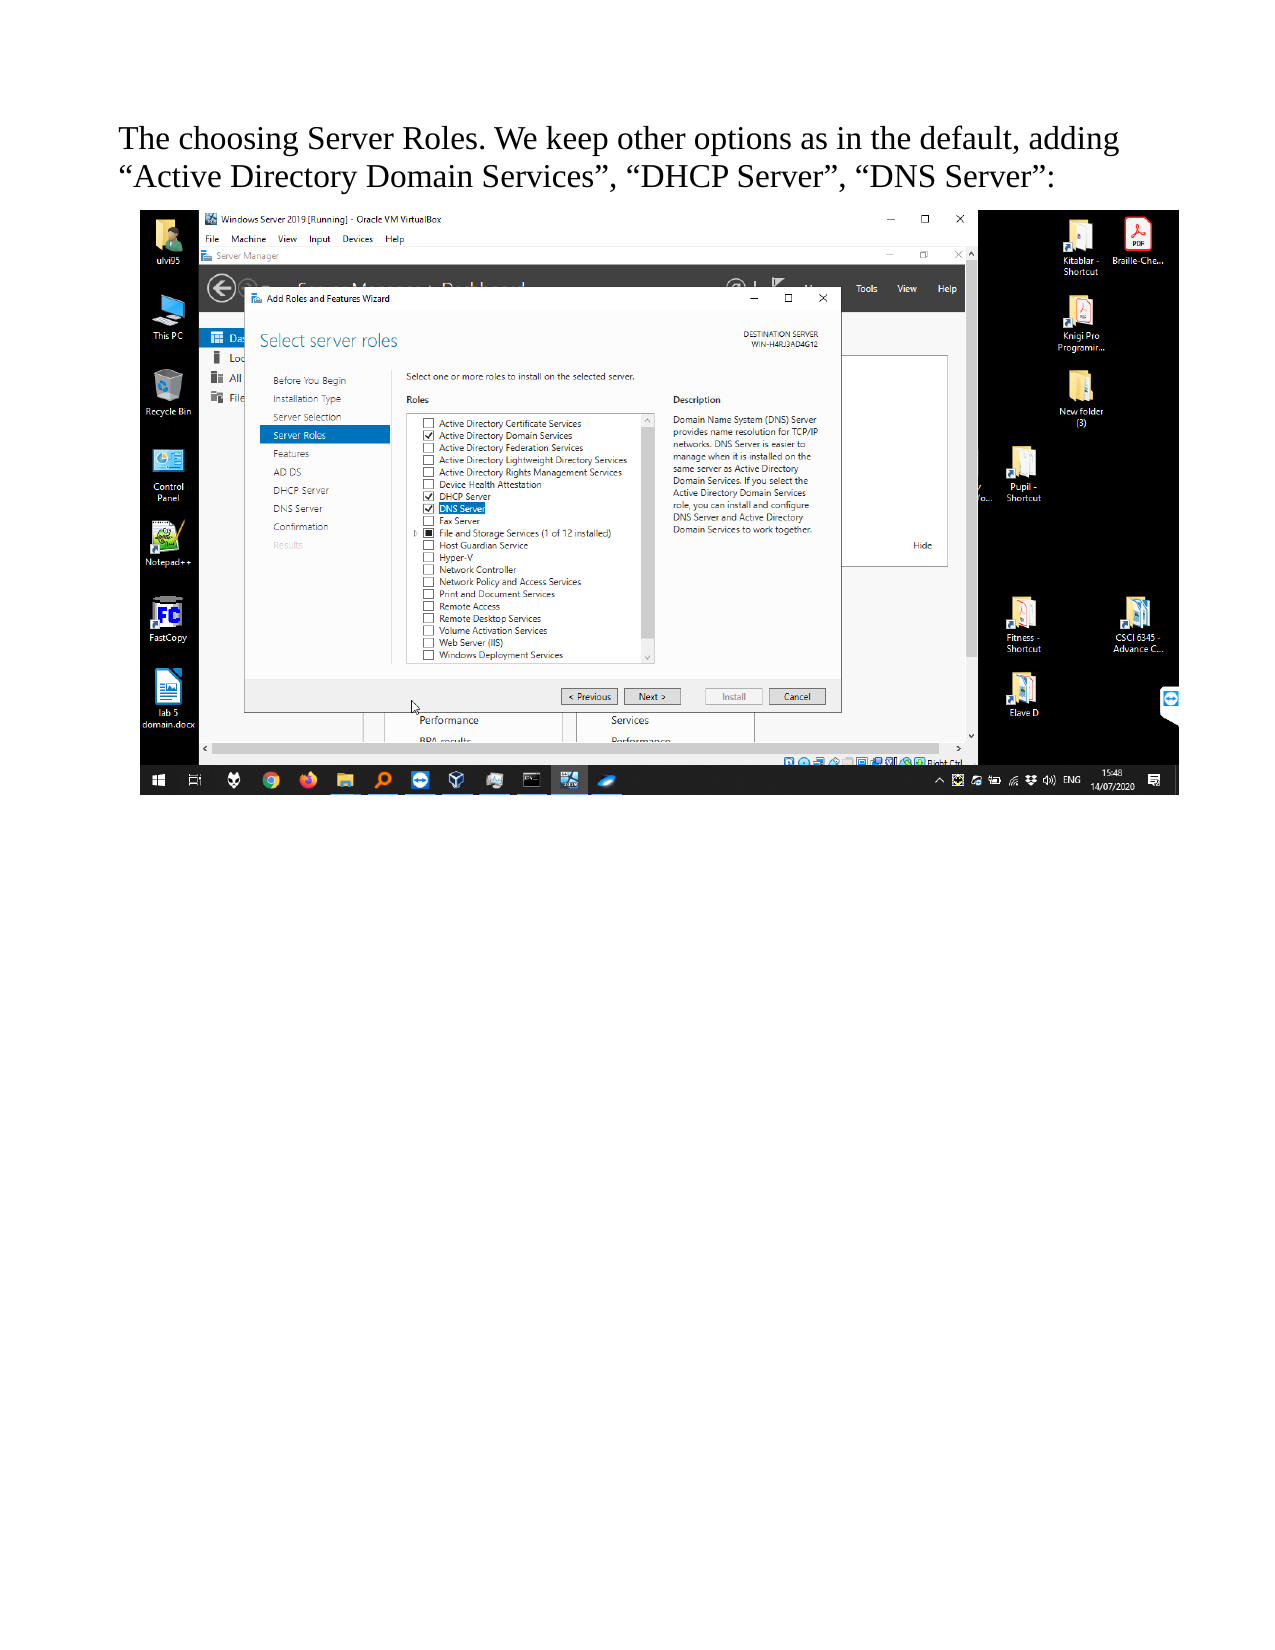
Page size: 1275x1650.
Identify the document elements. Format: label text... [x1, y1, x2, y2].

text The choosing Server Roles. We keep other options as in the default, adding “Active Directory Domain Services”, “DHCP Server”, “DNS Server”: [118, 118, 1157, 195]
picture [140, 210, 1179, 795]
